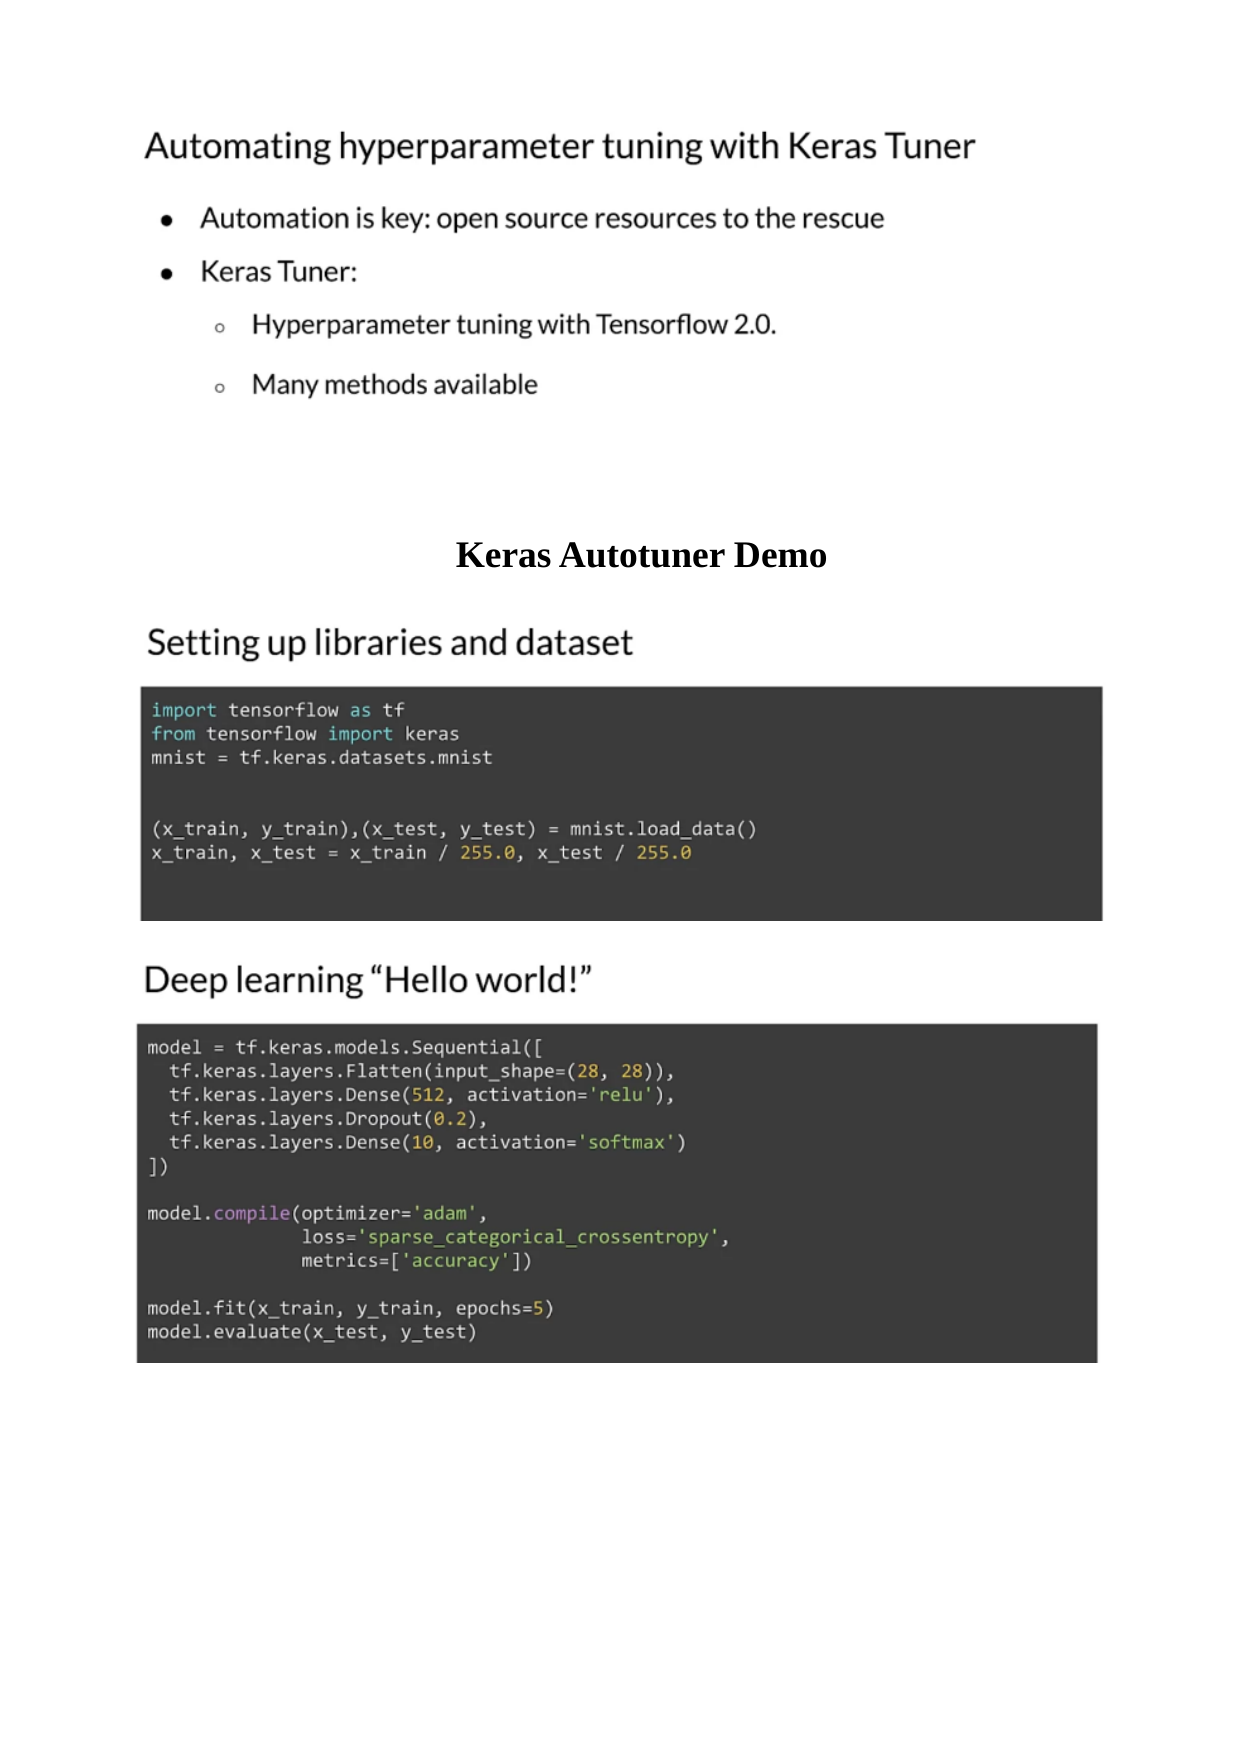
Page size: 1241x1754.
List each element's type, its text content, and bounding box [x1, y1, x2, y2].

picture [118, 949, 1123, 1363]
picture [118, 617, 1123, 921]
picture [118, 118, 1123, 422]
subtitle Keras Autotuner Demo [118, 533, 1122, 576]
